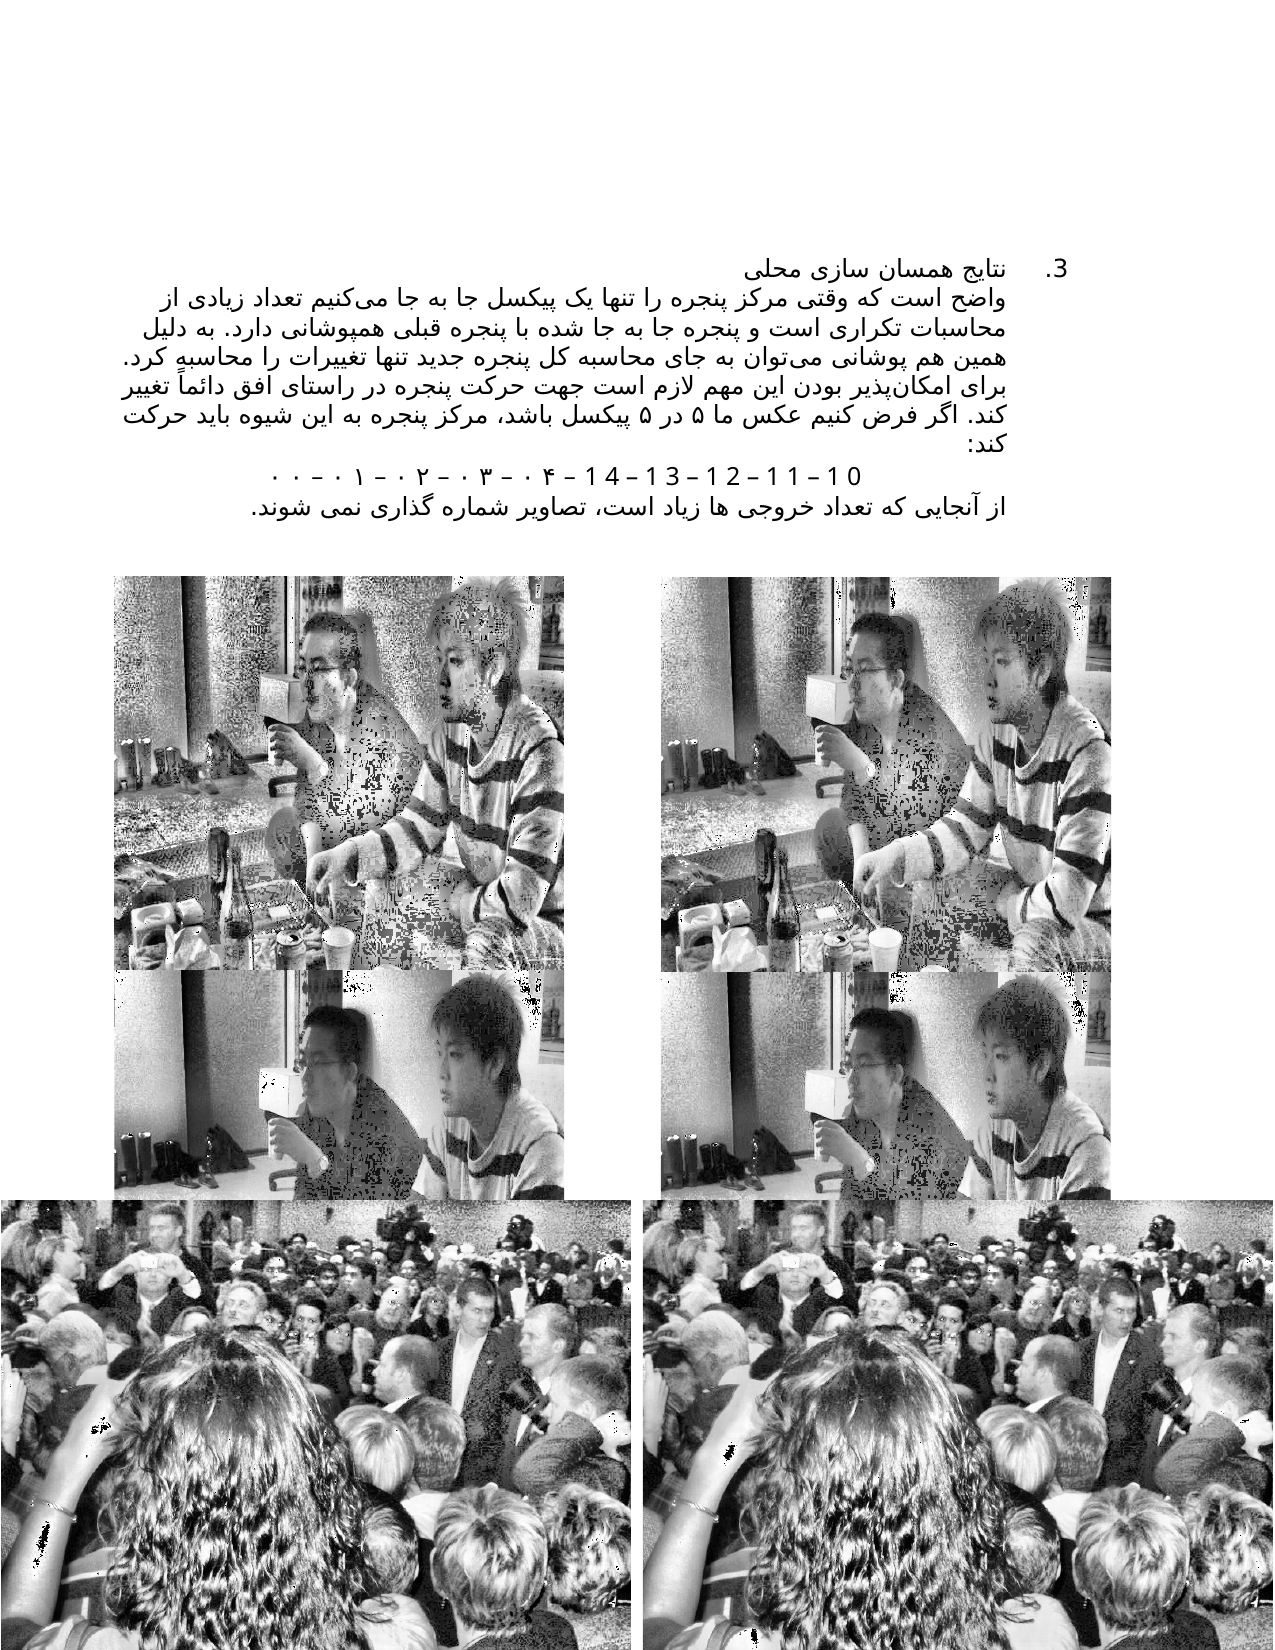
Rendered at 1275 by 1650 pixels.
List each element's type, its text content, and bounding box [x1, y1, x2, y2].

picture [1, 576, 631, 1650]
list ۰ ۰ – ۰ ۱ – ۰ ۲ – ۰ ۳ – ۰ ۴ – 1 4 – 1 3 – 1 2 – 1 1 – 1 0 [231, 458, 1157, 493]
list از آنجایی که تعداد خروجی ها زیاد است، تصاویر شماره گذاری نمی شوند. [118, 493, 1044, 522]
list واضح است که وقتی مرکز پنجره را تنها یک پیکسل جا به جا می‌کنیم تعداد زیادی از محاسبات تکراری است و پنجره جا به جا شده با پنجره قبلی همپوشانی دارد. به دلیل همین هم پوشانی می‌توان به جای محاسبه کل پنجره جدید تنها تغییرات را محاسبه کرد. برای امکان‌پذیر بودن این مهم لازم است جهت حرکت پنجره در راستای افق دائماً تغییر کند. اگر فرض کنیم عکس ما ۵ در ۵ پیکسل باشد، مرکز پنجره به این شیوه باید حرکت کند: [118, 283, 1044, 458]
picture [642, 577, 1273, 1650]
list نتایج همسان سازی محلی [118, 254, 1044, 283]
